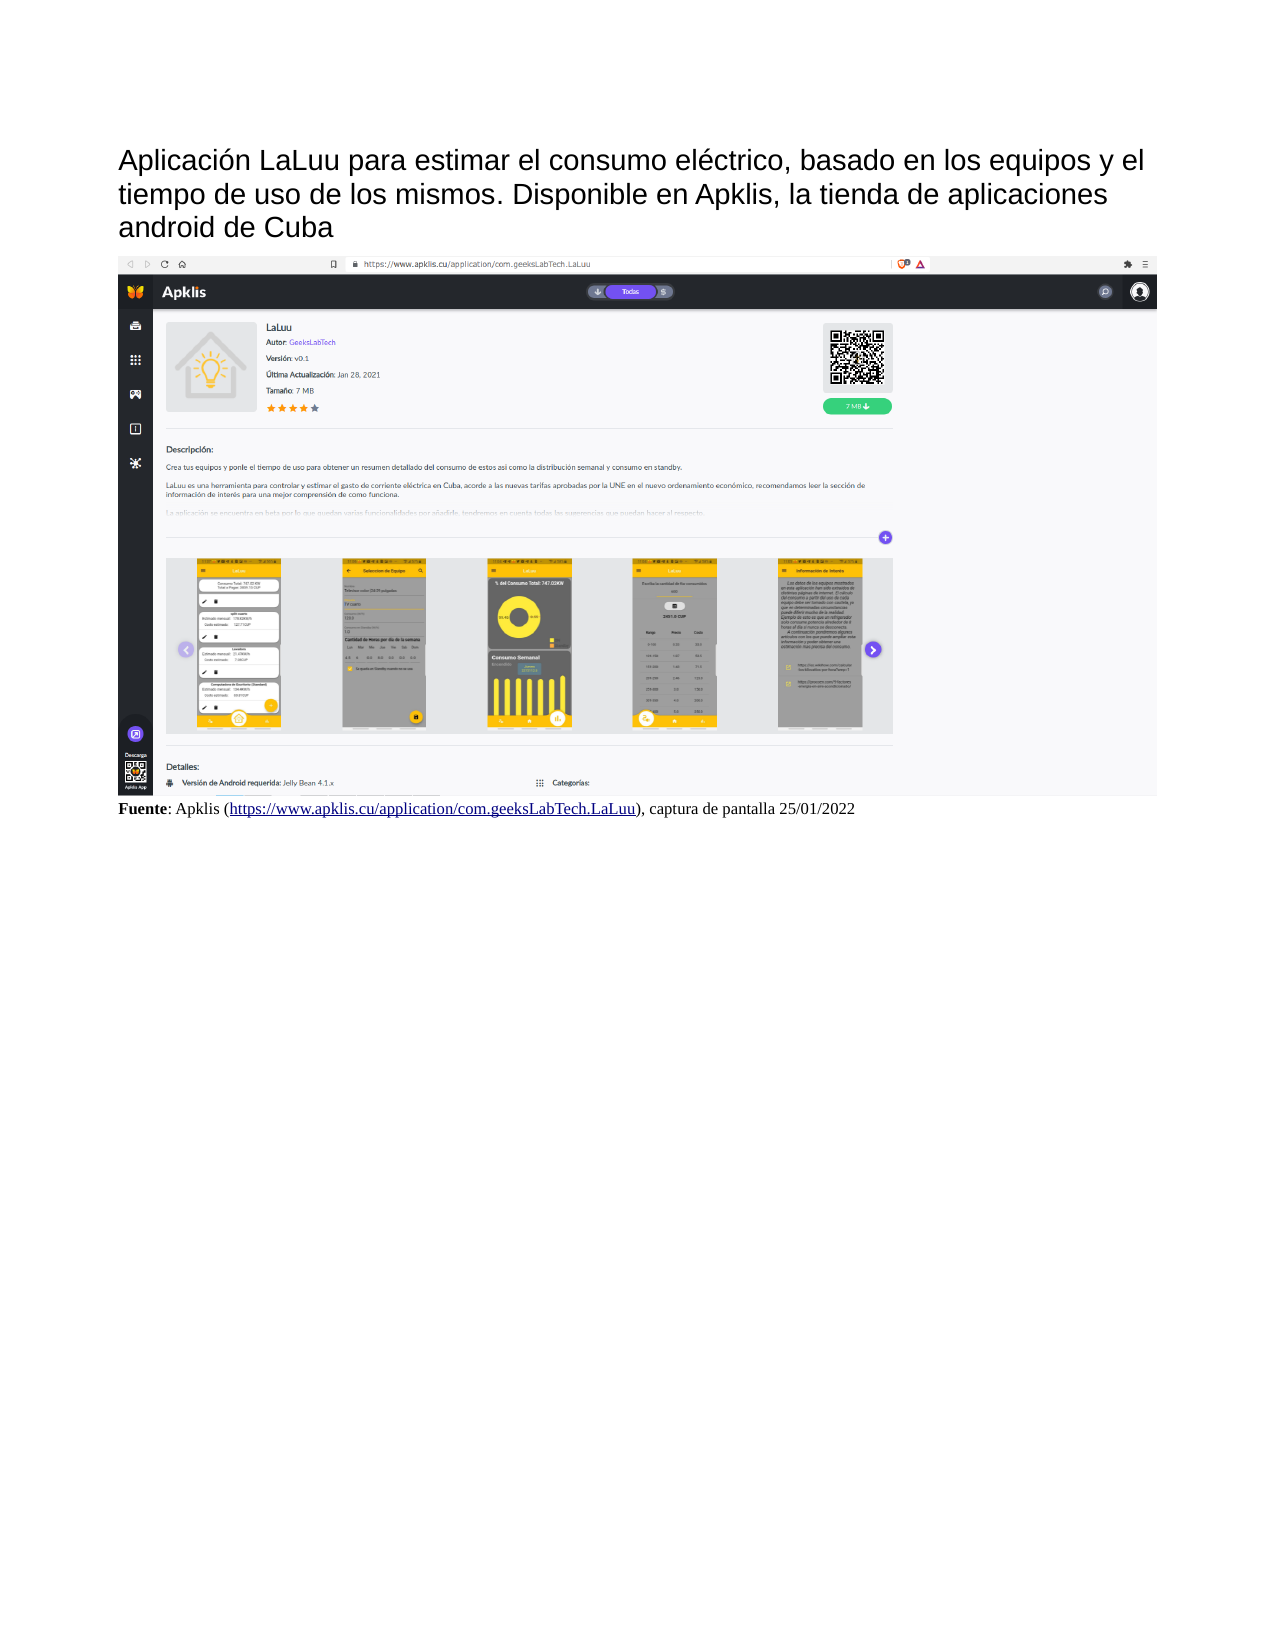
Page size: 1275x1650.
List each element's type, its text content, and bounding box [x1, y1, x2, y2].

subtitle Aplicación LaLuu para estimar el consumo eléctrico, basado en los equipos y el tiempo de uso de los mismos. Disponible en Apklis, la tienda de aplicaciones android de Cuba [118, 143, 1157, 244]
picture [118, 256, 1157, 796]
text Fuente: Apklis (https://www.apklis.cu/application/com.geeksLabTech.LaLuu), captura de pantalla 25/01/2022 [118, 796, 1157, 818]
